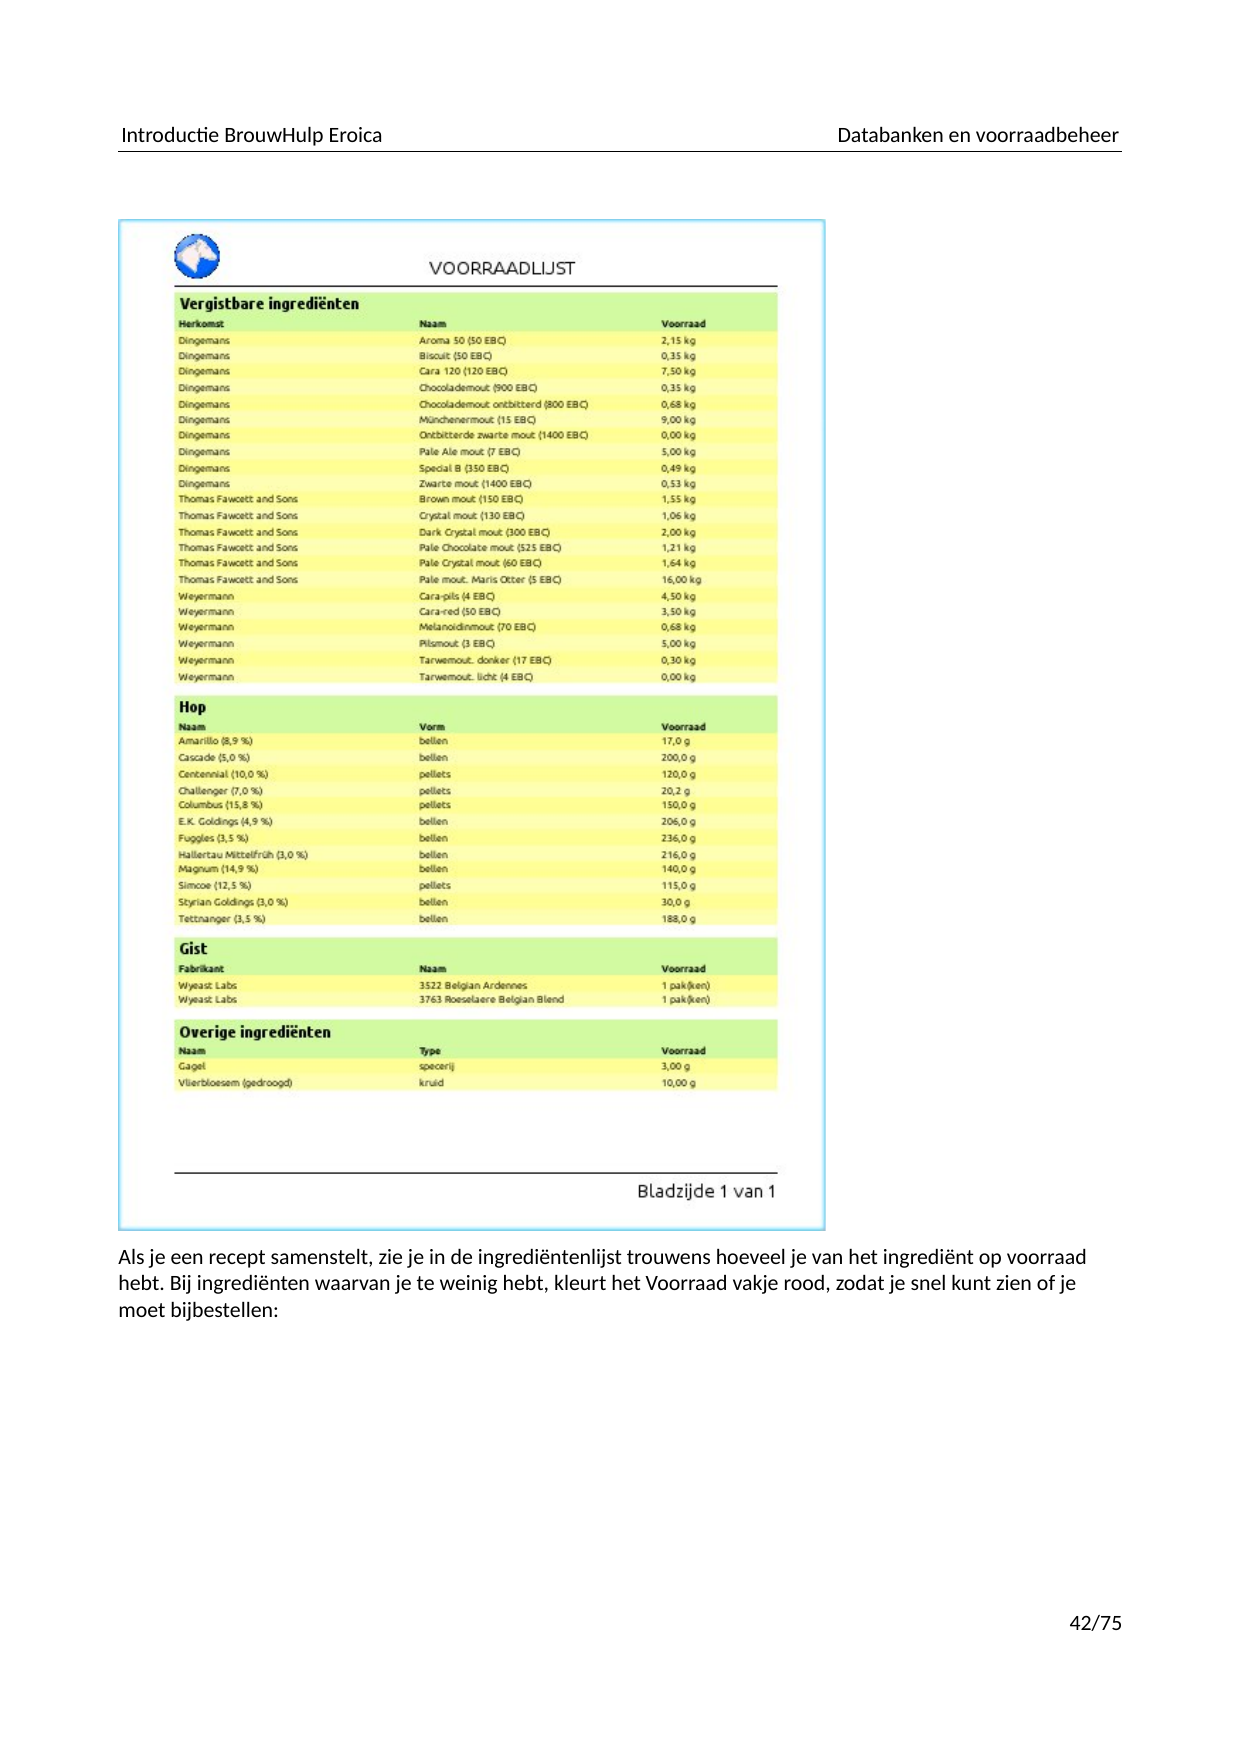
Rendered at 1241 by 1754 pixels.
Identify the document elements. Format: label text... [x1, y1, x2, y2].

text Als je een recept samenstelt, zie je in de ingrediëntenlijst trouwens hoeveel je van het ingrediënt op voorraad hebt. Bij ingrediënten waarvan je te weinig hebt, kleurt het Voorraad vakje rood, zodat je snel kunt zien of je moet bijbestellen: [118, 1243, 1122, 1323]
picture [118, 219, 826, 1231]
